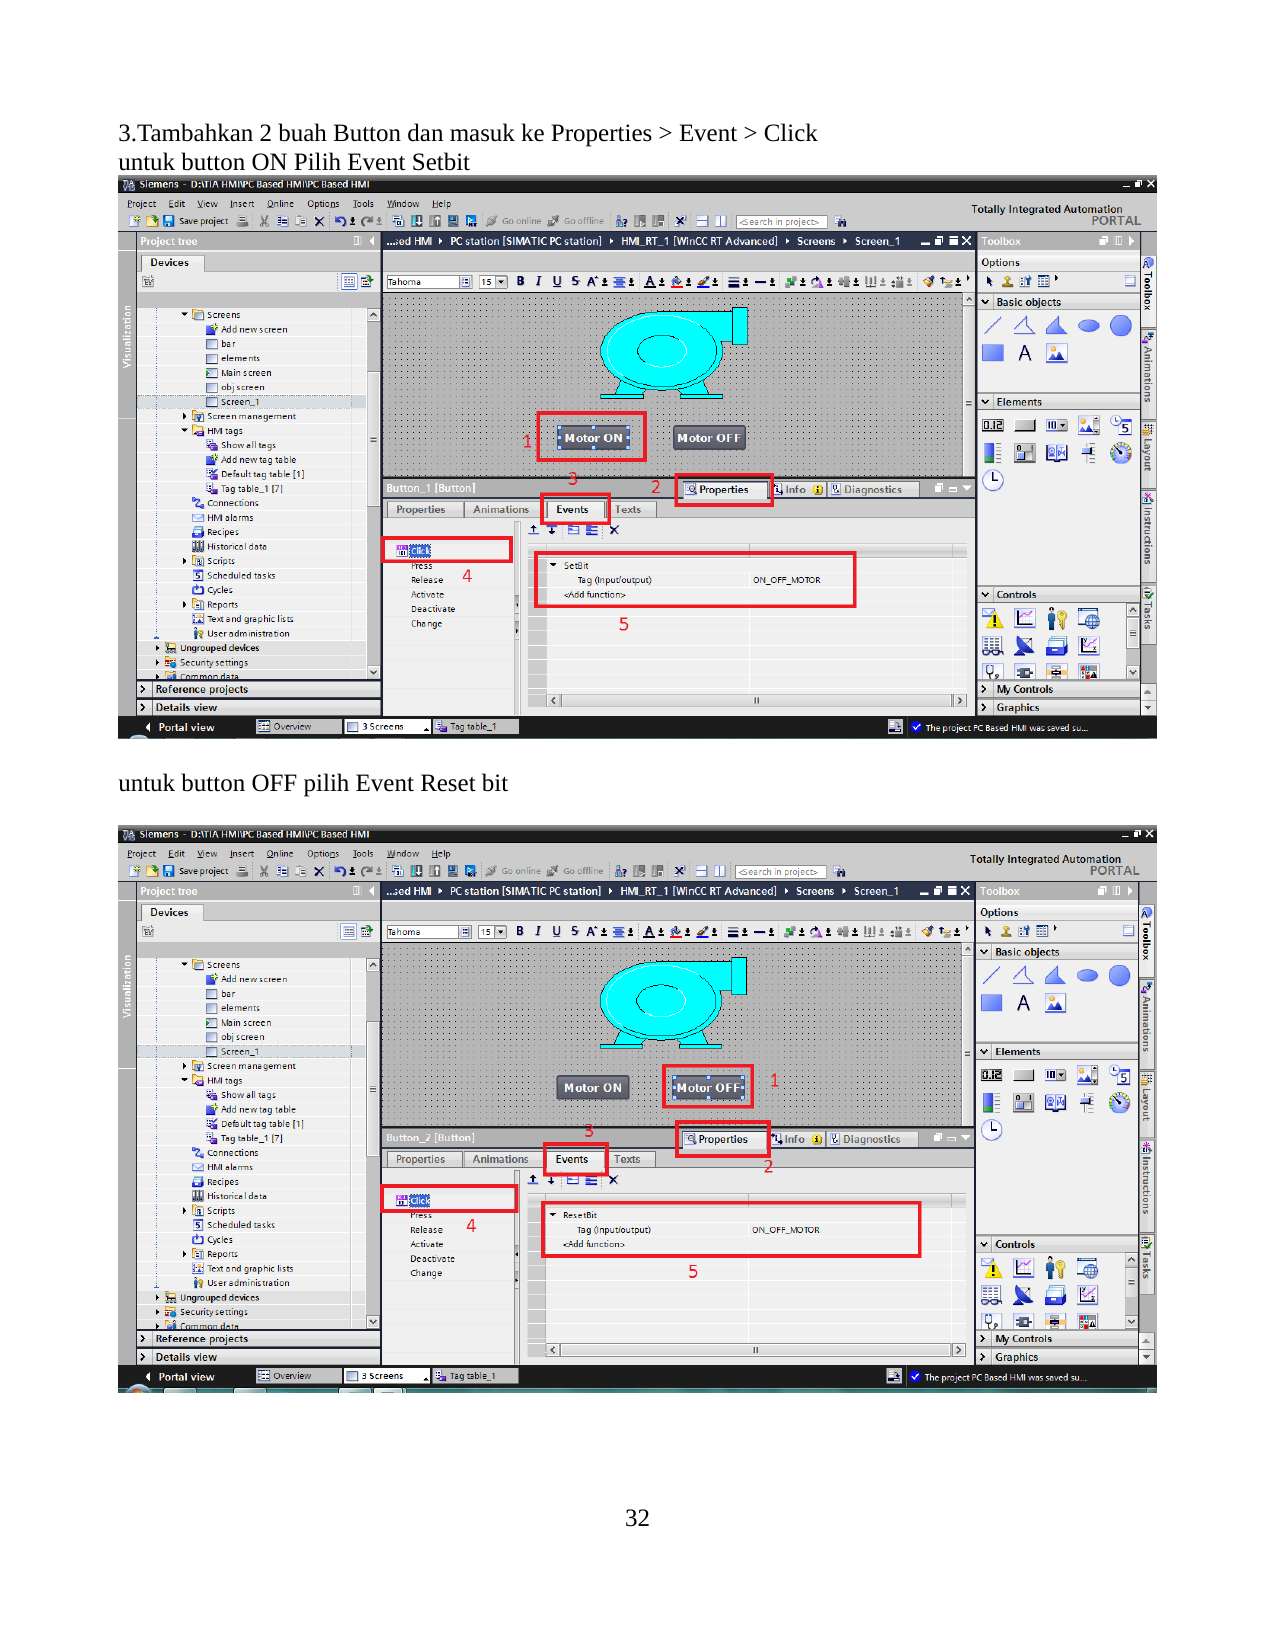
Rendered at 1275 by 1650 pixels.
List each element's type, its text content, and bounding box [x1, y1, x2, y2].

text 3.Tambahkan 2 buah Button dan masuk ke Properties > Event > Click [118, 118, 1157, 147]
picture [118, 175, 1157, 739]
text untuk button ON Pilih Event Setbit [118, 147, 1157, 175]
picture [118, 825, 1157, 1393]
text untuk button OFF pilih Event Reset bit [118, 768, 1157, 797]
